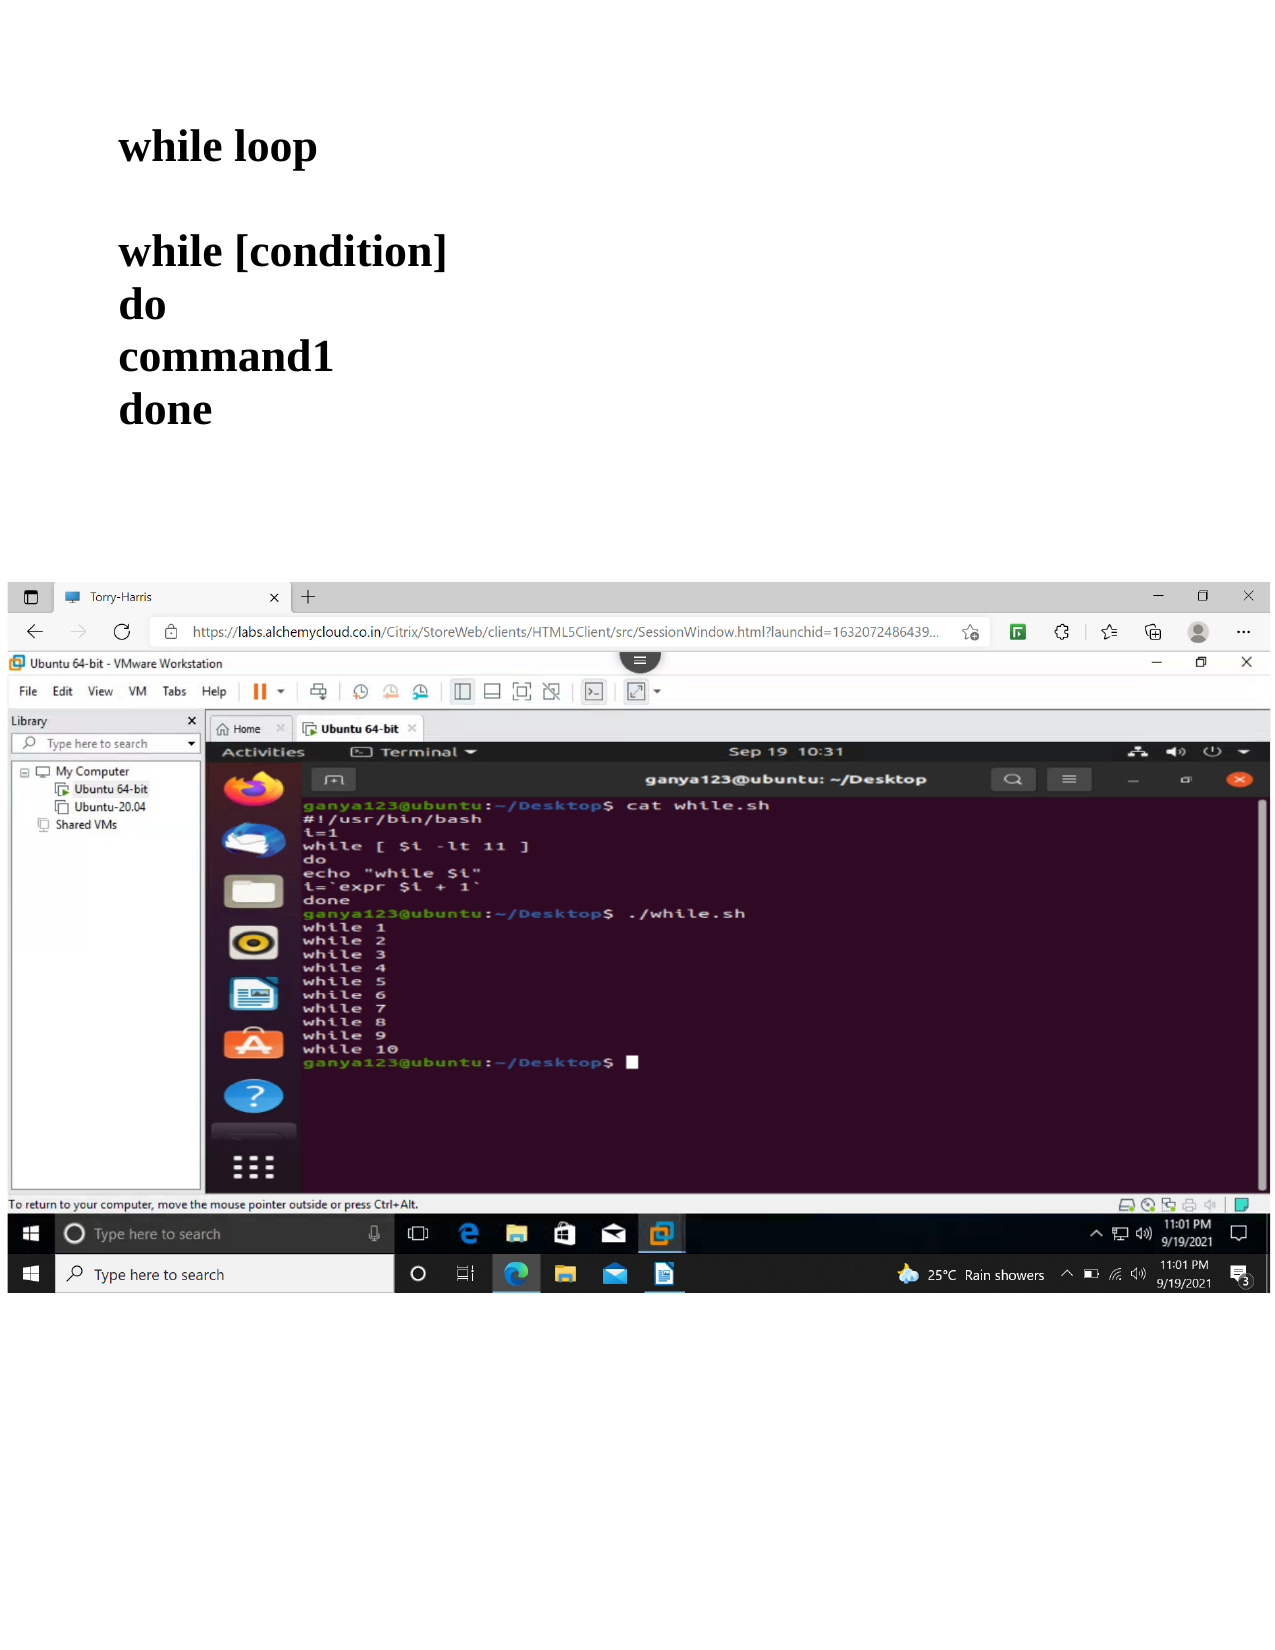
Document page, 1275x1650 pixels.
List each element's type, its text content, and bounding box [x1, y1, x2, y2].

text while loop [118, 118, 1157, 171]
text done [118, 382, 1157, 434]
text do [118, 276, 1157, 329]
text command1 [118, 329, 1157, 382]
text while [condition] [118, 223, 1157, 276]
picture [7, 582, 1271, 1293]
